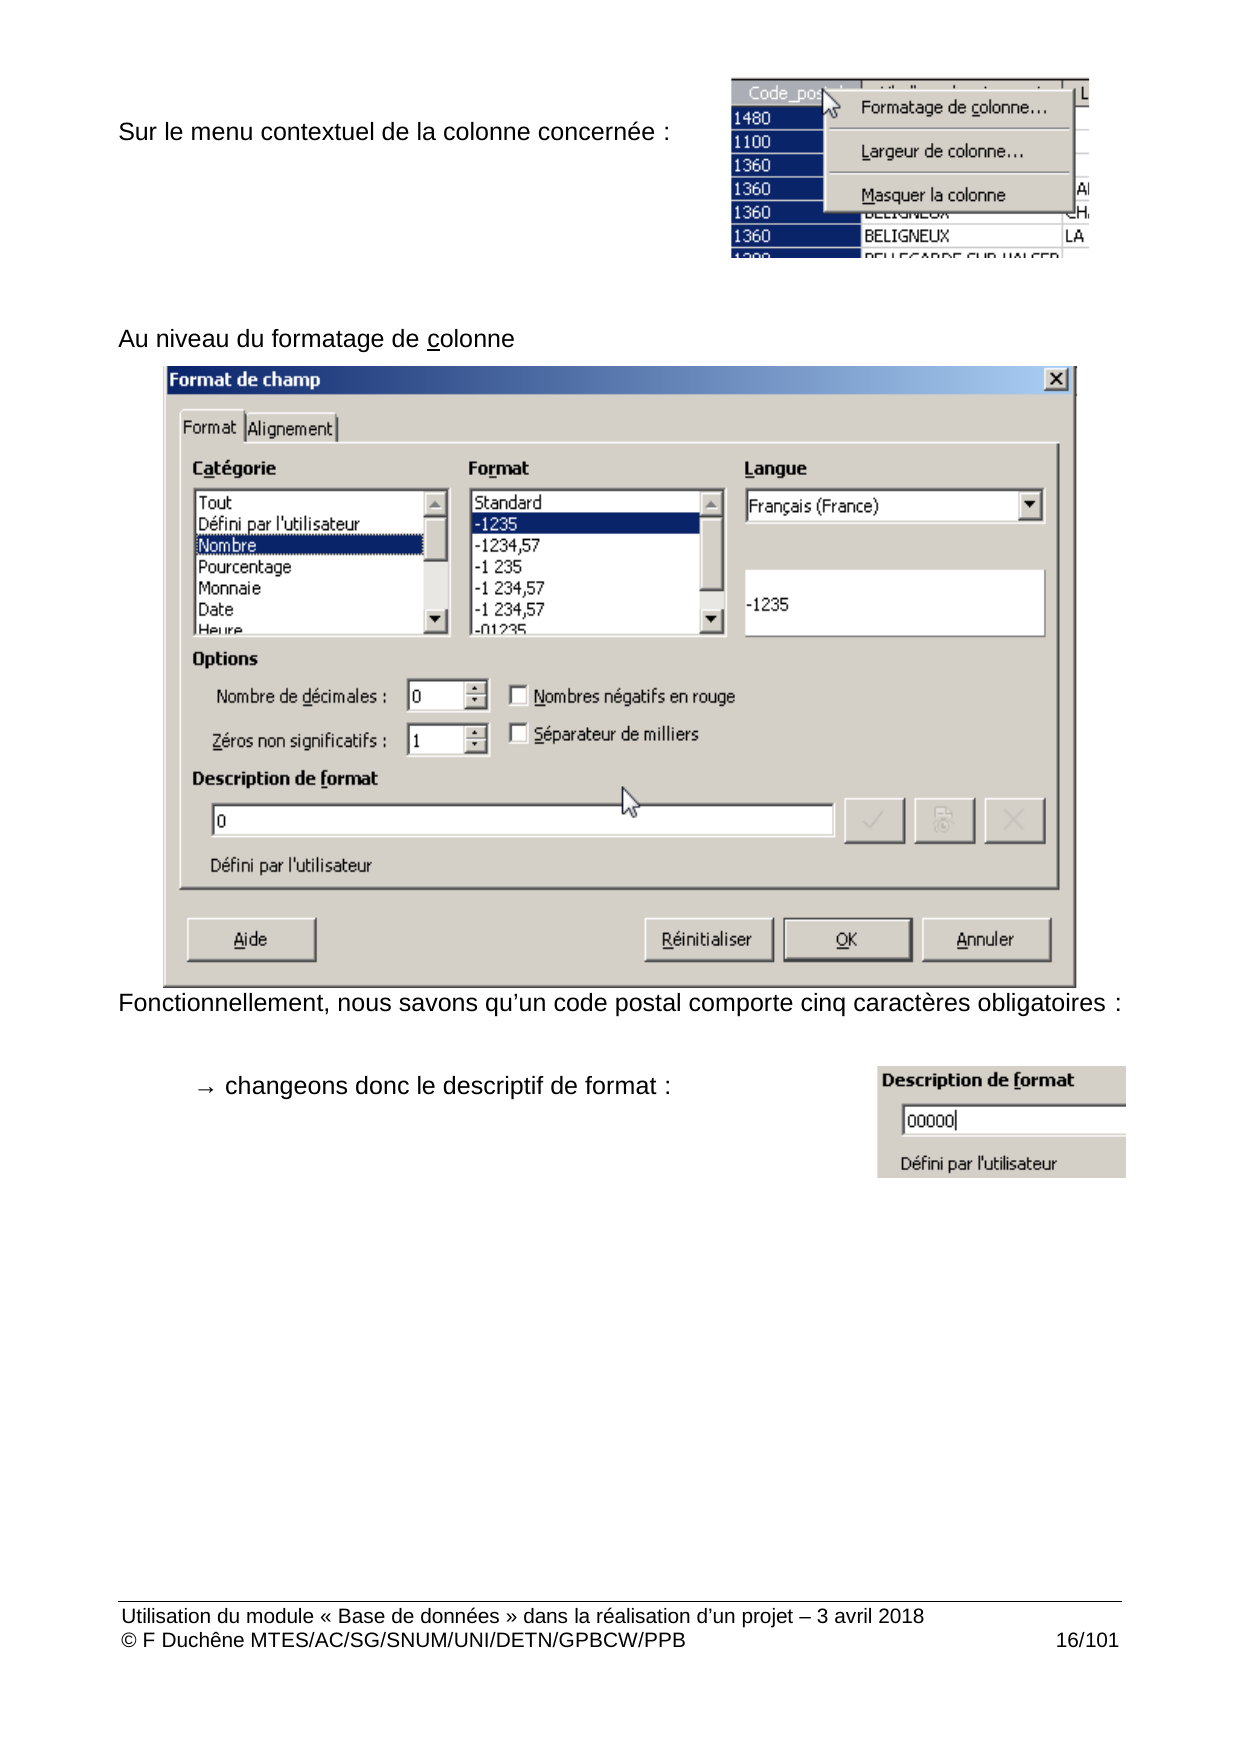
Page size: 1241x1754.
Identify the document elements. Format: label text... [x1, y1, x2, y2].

text → changeons donc le descriptif de format : [118, 1071, 877, 1100]
picture [731, 76, 1090, 258]
text Sur le menu contextuel de la colonne concernée : [118, 117, 731, 146]
text Au niveau du formatage de colonne [118, 324, 1122, 353]
picture [877, 1066, 1126, 1178]
text Fonctionnellement, nous savons qu’un code postal comporte cinq caractères obligatoires : [118, 491, 1122, 1017]
